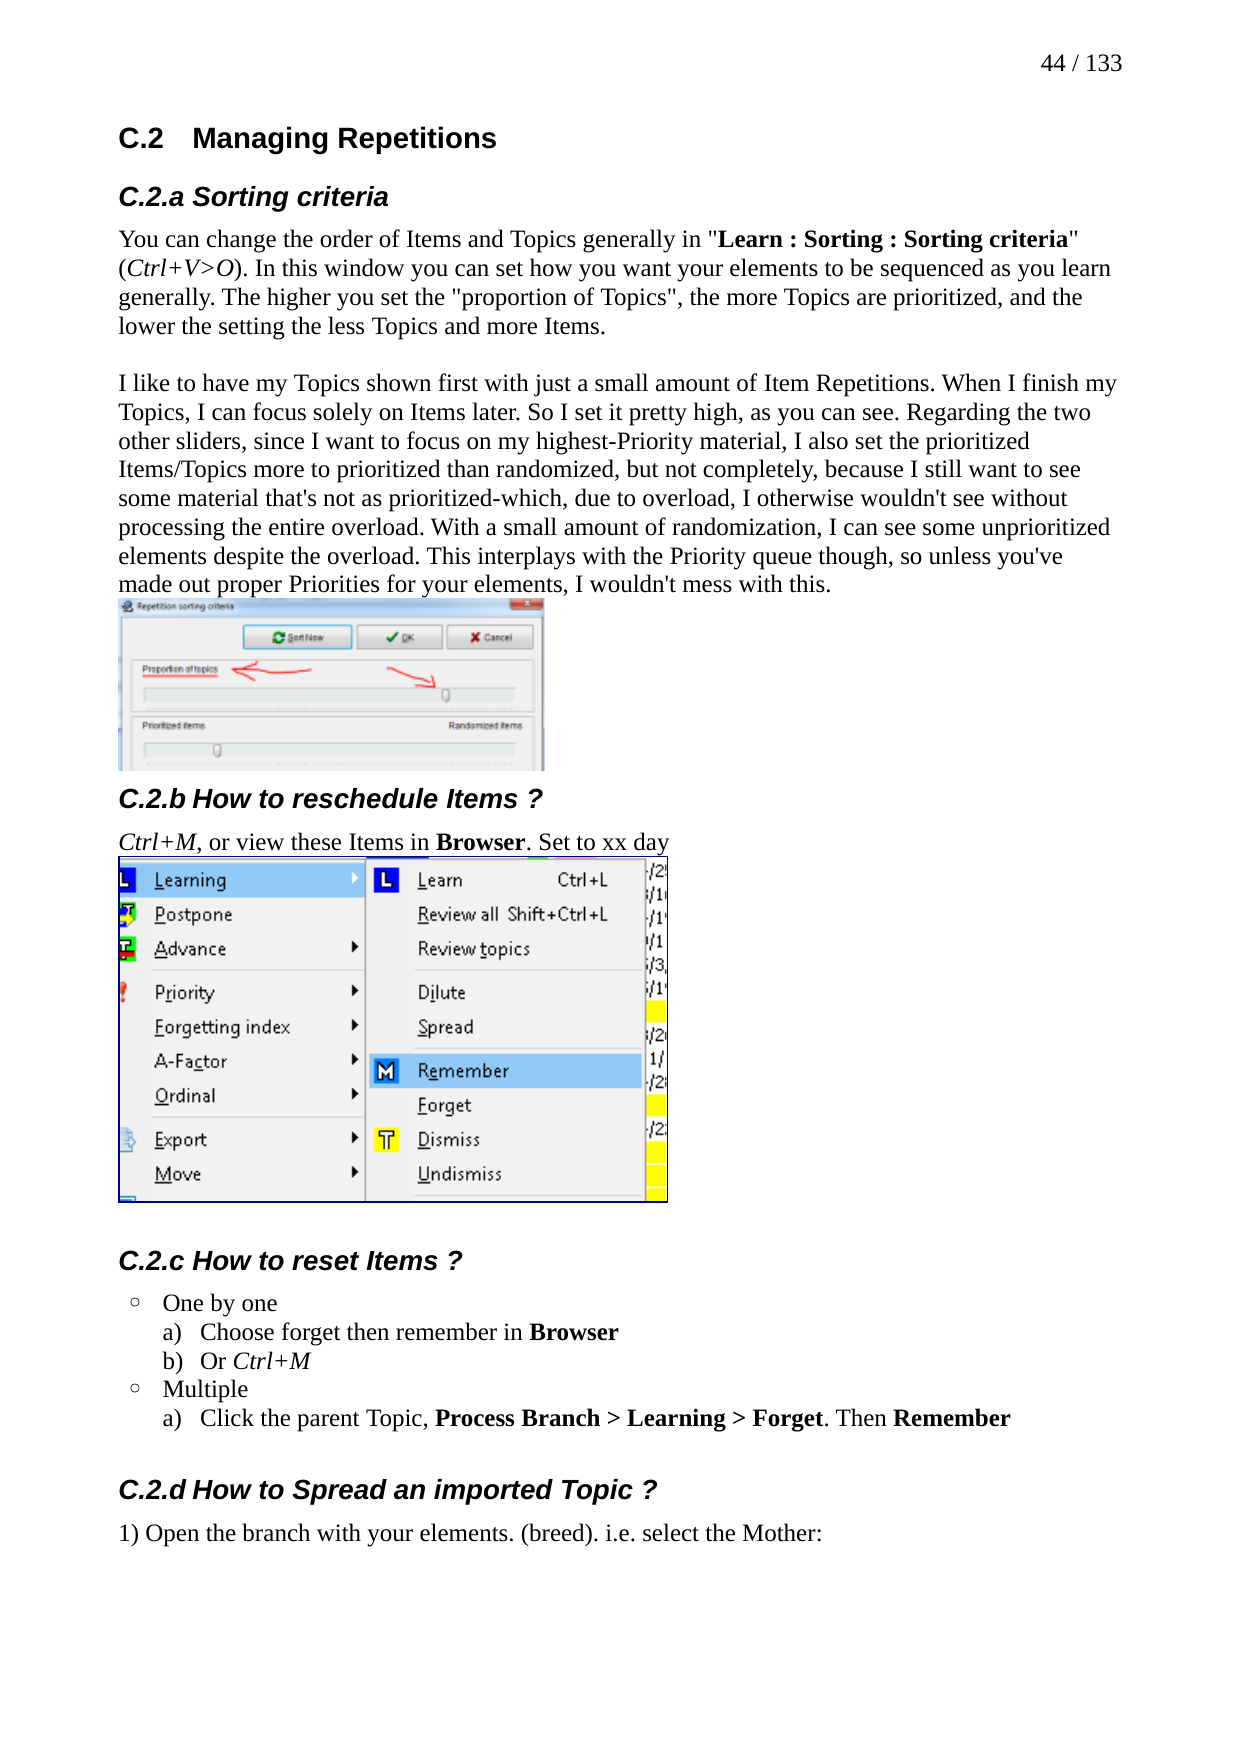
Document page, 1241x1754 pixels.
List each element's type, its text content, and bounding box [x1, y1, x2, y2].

list Or Ctrl+M [162, 1346, 1122, 1374]
subtitle Sorting criteria [118, 180, 1122, 212]
text 1) Open the branch with your elements. (breed). i.e. select the Mother: [118, 1518, 1122, 1546]
text You can change the order of Items and Topics generally in "Learn : Sorting : Sorting criteria" (Ctrl+V>O). In this window you can set how you want your elements to be sequenced as you learn generally. The higher you set the "proportion of Topics", the more Topics are prioritized, and the lower the setting the less Topics and more Items. [118, 224, 1122, 339]
list One by one [125, 1288, 1122, 1317]
subtitle How to reschedule Items ? [118, 783, 1122, 814]
text Ctrl+M, or view these Items in Browser. Set to xx day [118, 827, 1122, 856]
subtitle How to Spread an imported Topic ? [118, 1473, 1122, 1505]
picture [120, 857, 667, 1201]
subtitle Managing Repetitions [118, 121, 1122, 155]
picture [118, 598, 545, 771]
list Multiple [125, 1374, 1122, 1403]
list Choose forget then remember in Browser [162, 1317, 1122, 1346]
list Click the parent Topic, Process Branch > Learning > Forget. Then Remember [162, 1403, 1122, 1432]
text I like to have my Topics shown first with just a small amount of Item Repetitions. When I finish my Topics, I can focus solely on Items later. So I set it pretty high, as you can see. Regarding the two other sliders, since I want to focus on my highest-Priority material, I also set the prioritized Items/Topics more to prioritized than randomized, but not completely, because I still want to see some material that's not as prioritized-which, due to overload, I otherwise wouldn't see without processing the entire overload. With a small amount of randomization, I can see some unprioritized elements despite the overload. This interplays with the Priority queue though, so unless you've made out proper Priorities for your elements, I wouldn't mess with this. [118, 368, 1122, 598]
subtitle How to reset Items ? [118, 1244, 1122, 1276]
